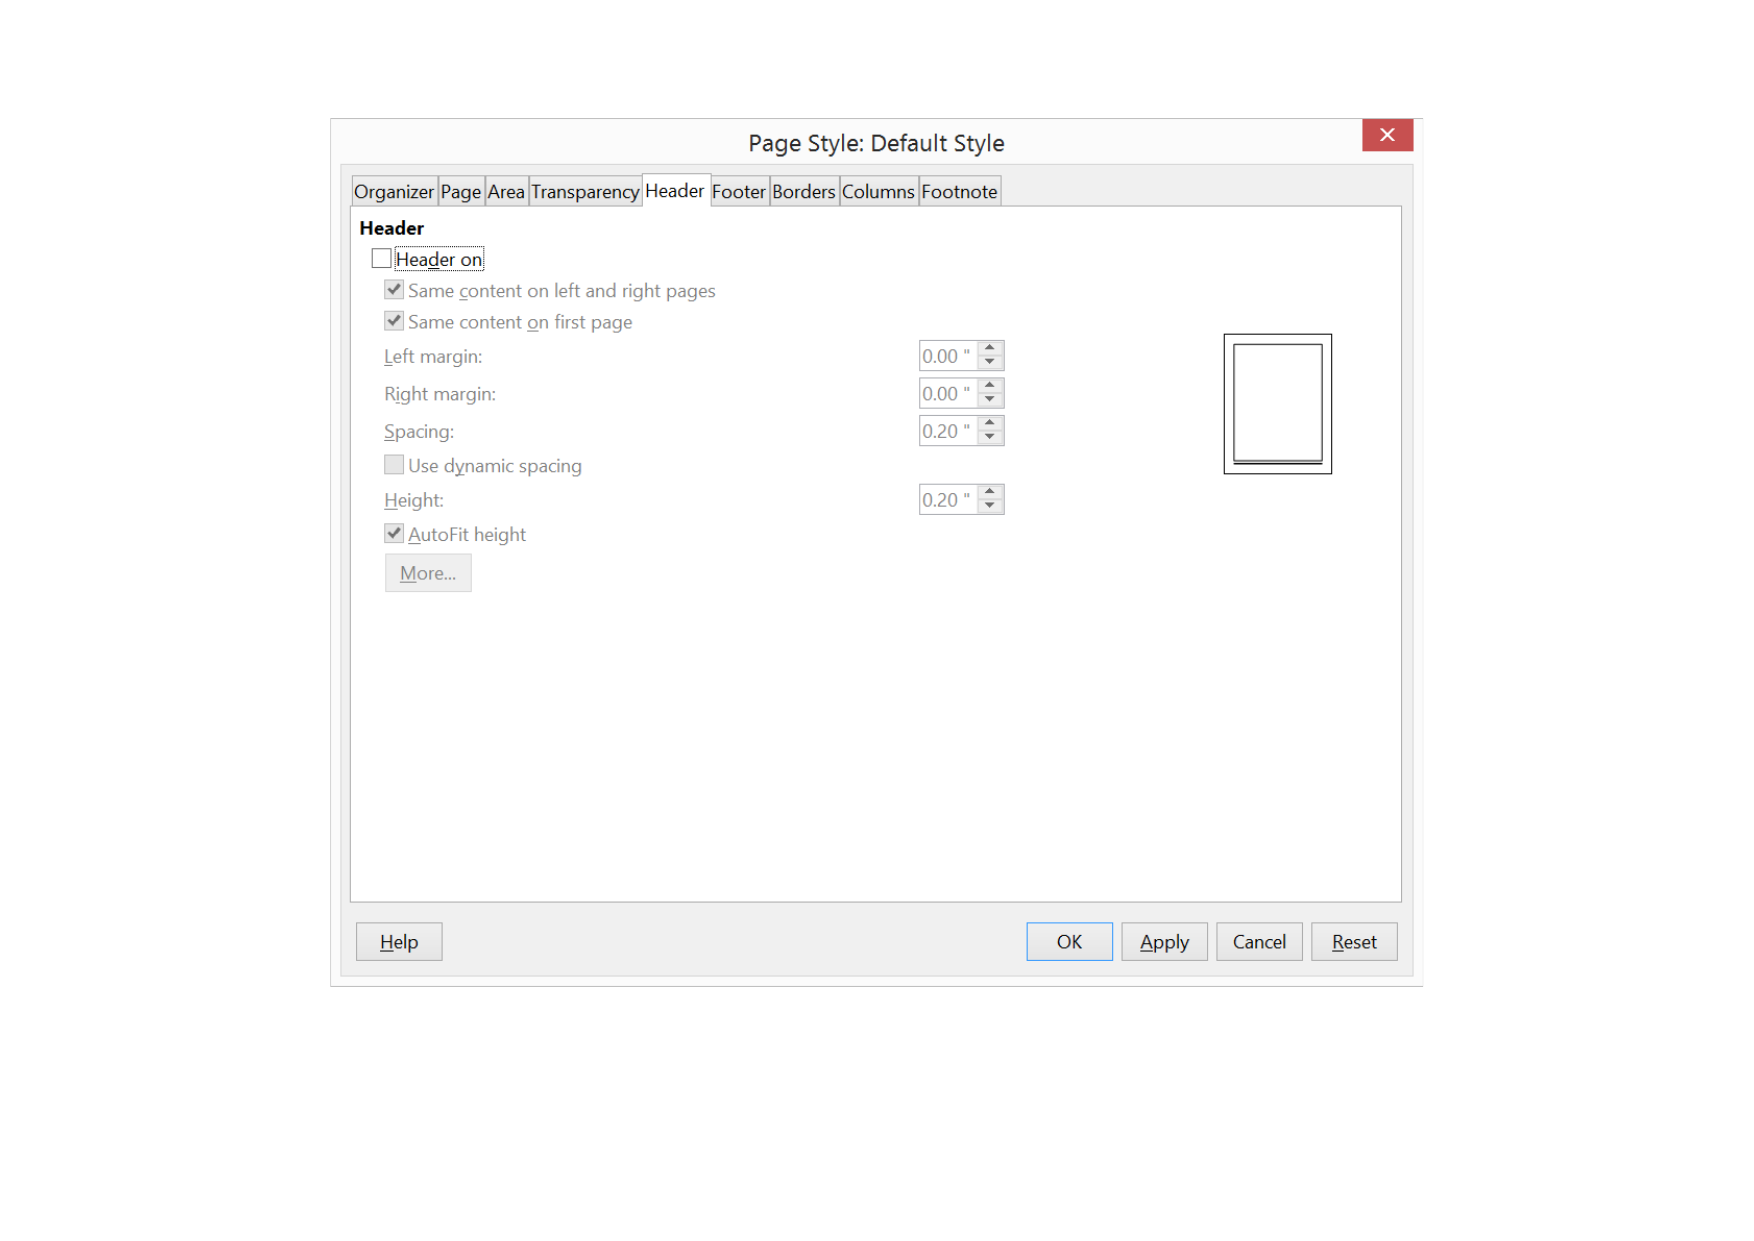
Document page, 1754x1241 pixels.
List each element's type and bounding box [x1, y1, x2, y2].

picture [330, 118, 1424, 987]
